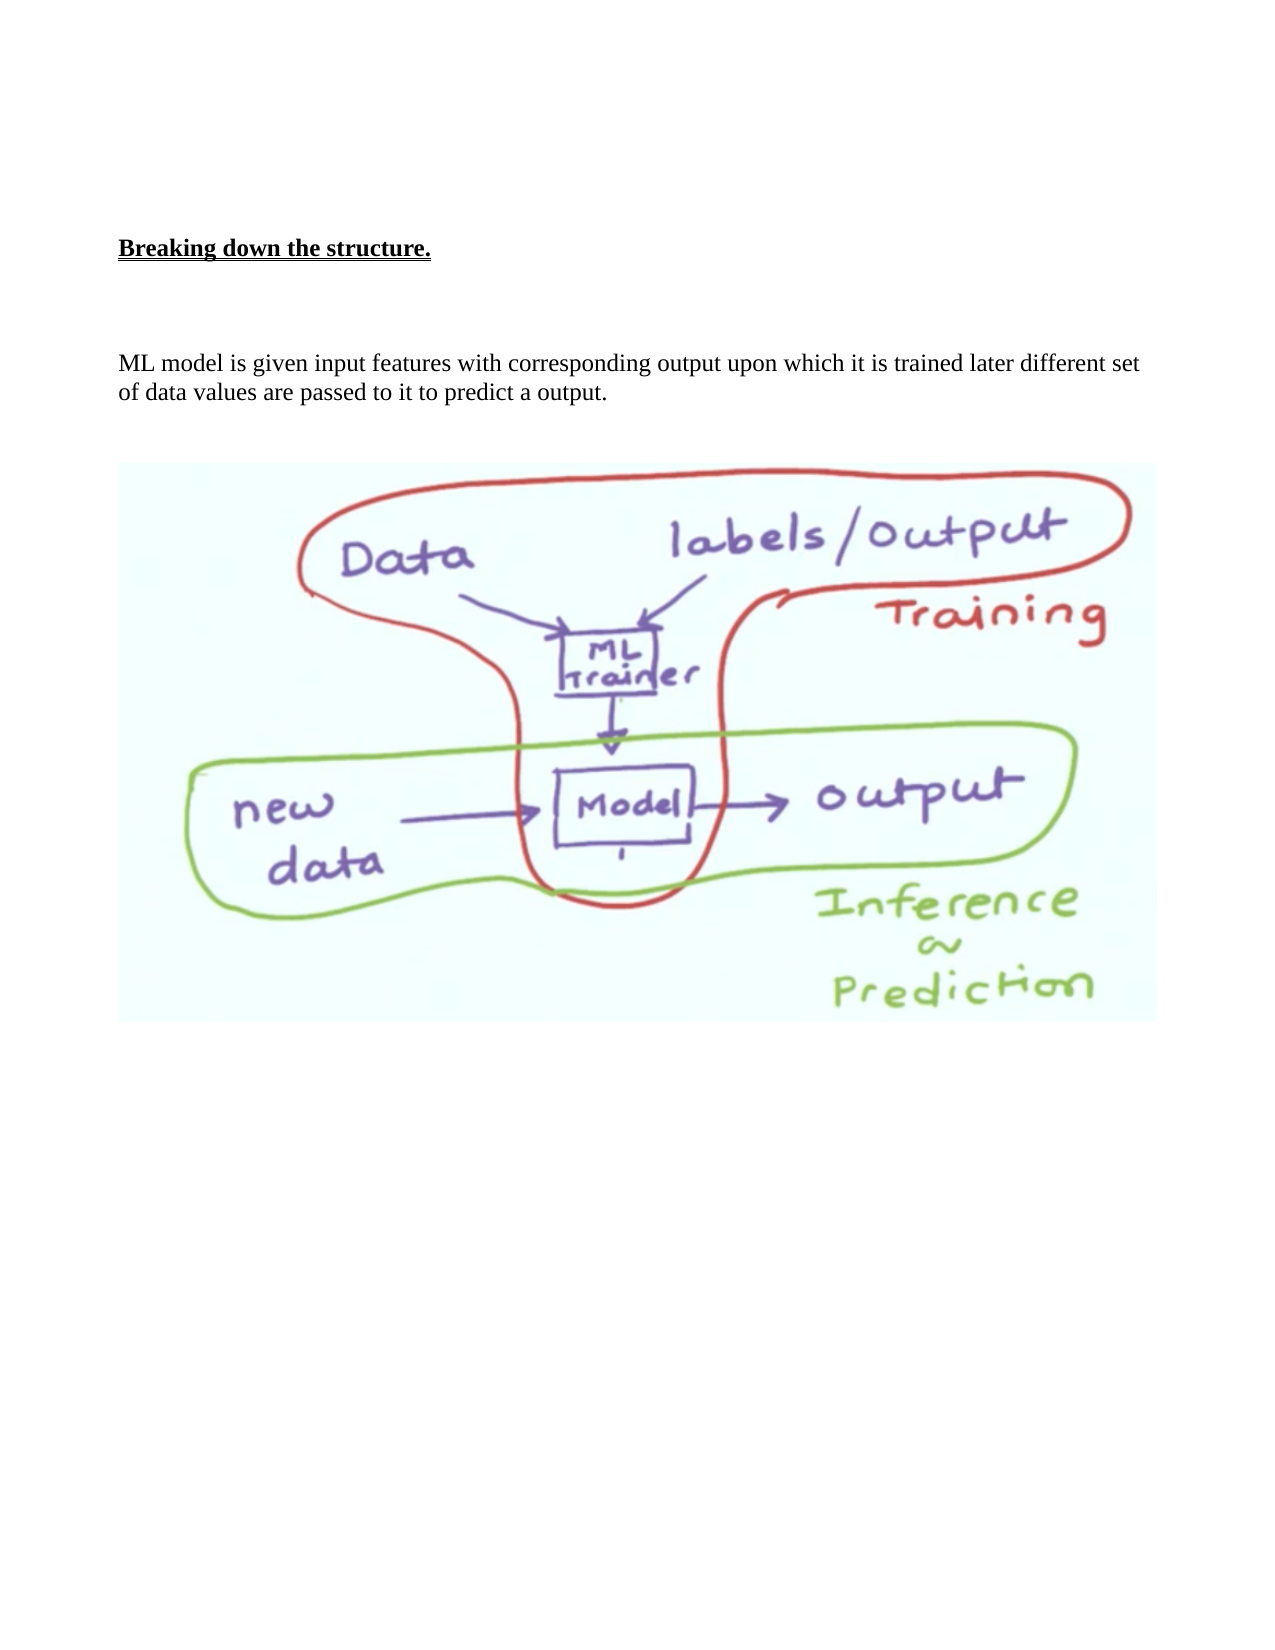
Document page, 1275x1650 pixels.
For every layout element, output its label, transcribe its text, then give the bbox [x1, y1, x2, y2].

text Breaking down the structure. [118, 233, 1157, 262]
text ML model is given input features with corresponding output upon which it is trained later different set of data values are passed to it to predict a output. [118, 348, 1157, 406]
picture [118, 463, 1157, 1022]
